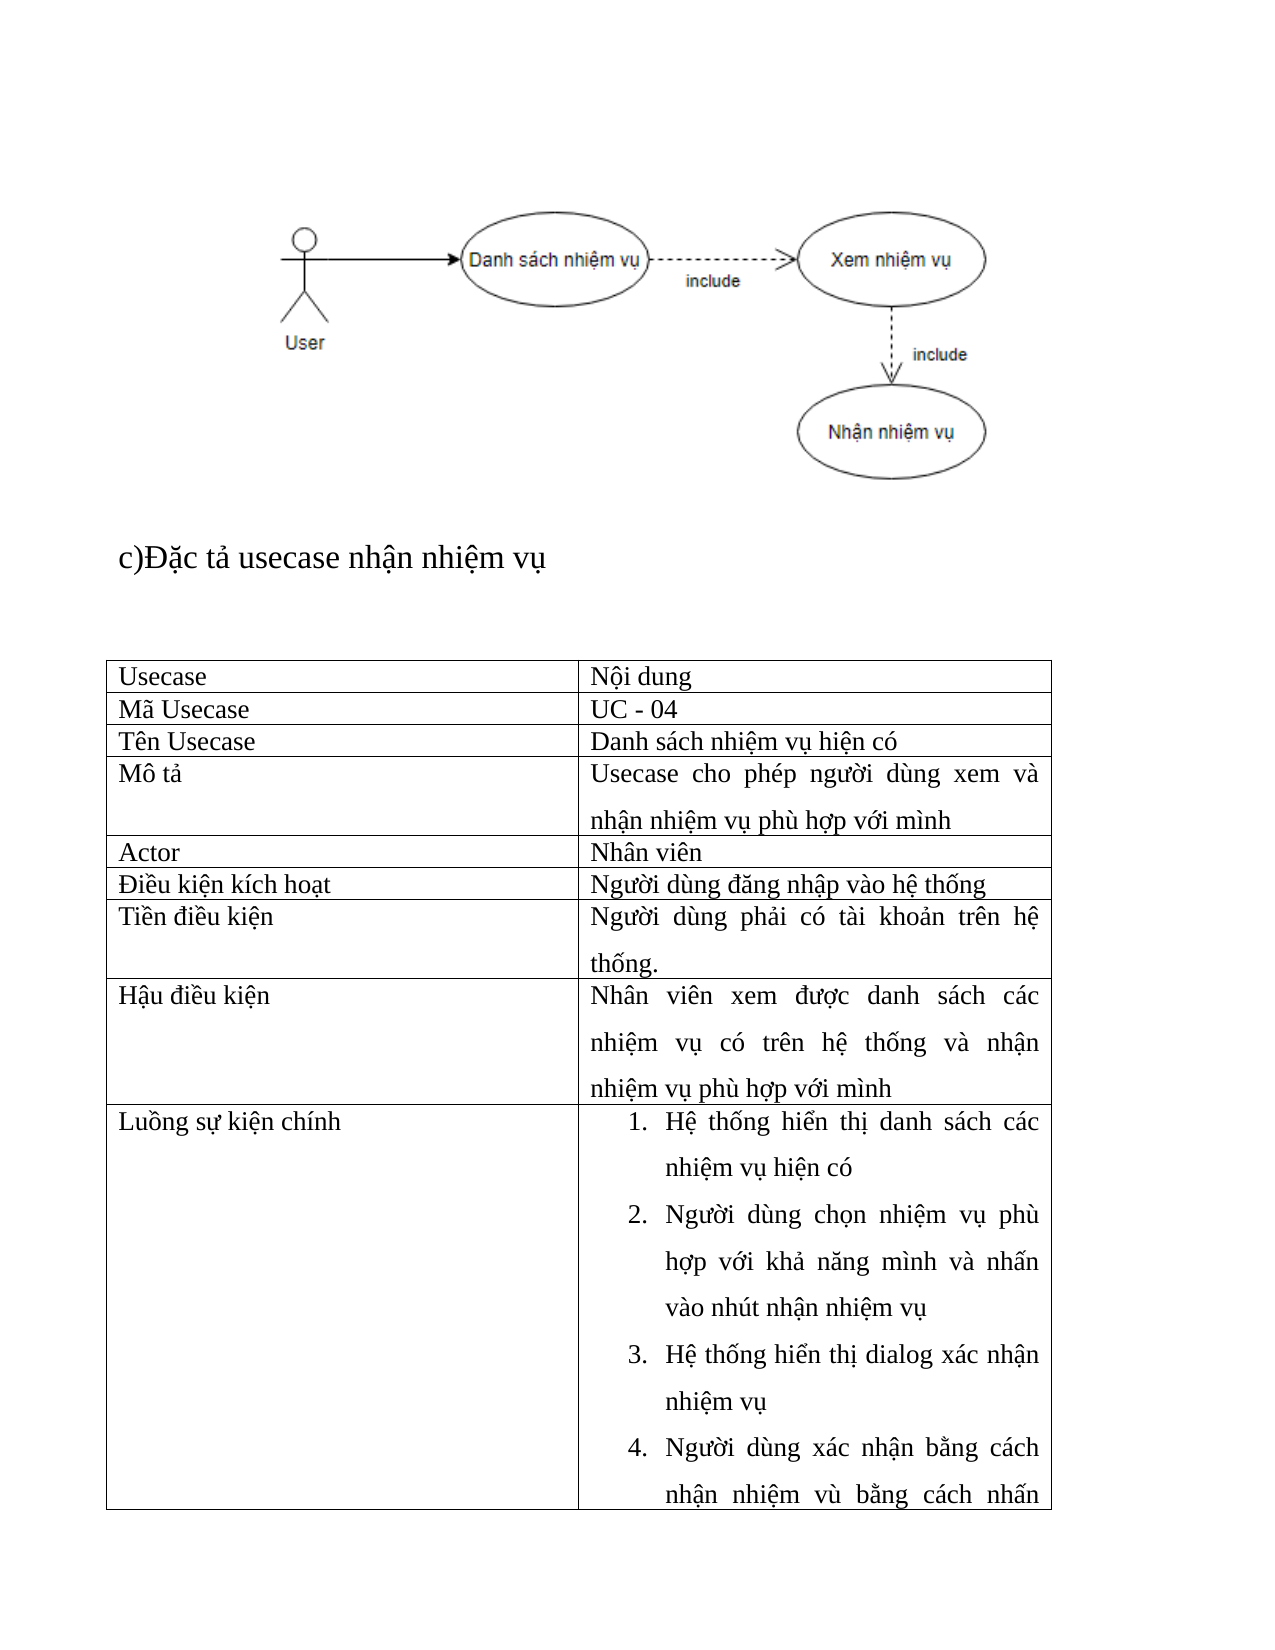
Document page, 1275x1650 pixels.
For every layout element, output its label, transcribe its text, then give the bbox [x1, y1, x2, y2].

table_cell Mã Usecase [107, 693, 578, 724]
table_cell Hậu điều kiện [107, 979, 578, 1104]
table_cell Người dùng đăng nhập vào hệ thống [579, 868, 1051, 899]
table_cell Điều kiện kích hoạt [107, 868, 578, 899]
text c)Đặc tả usecase nhận nhiệm vụ [118, 506, 1157, 576]
table_cell Tên Usecase [107, 725, 578, 756]
table_cell Tiền điều kiện [107, 900, 578, 978]
picture [161, 118, 1115, 519]
table_header Nội dung [579, 661, 1051, 692]
table_cell Hệ thống hiển thị danh sách các nhiệm vụ hiện có Người dùng chọn nhiệm vụ phù hợp với khả năng mình và nhấn vào nhút nhận nhiệm vụ Hệ thống hiển thị dialog xác nhận nhiệm vụ Người dùng xác nhận bằng cách nhận nhiệm vù bằng cách nhấn [579, 1105, 1051, 1509]
table_cell Actor [107, 836, 578, 867]
table_cell Danh sách nhiệm vụ hiện có [579, 725, 1051, 756]
table_cell Nhân viên xem được danh sách các nhiệm vụ có trên hệ thống và nhận nhiệm vụ phù hợp với mình [579, 979, 1051, 1104]
table_cell UC - 04 [579, 693, 1051, 724]
table_cell Usecase cho phép người dùng xem và nhận nhiệm vụ phù hợp với mình [579, 757, 1051, 835]
table_header Usecase [107, 661, 578, 692]
table_cell Nhân viên [579, 836, 1051, 867]
table_cell Người dùng phải có tài khoản trên hệ thống. [579, 900, 1051, 978]
table_cell Mô tả [107, 757, 578, 835]
table_cell Luồng sự kiện chính [107, 1105, 578, 1509]
